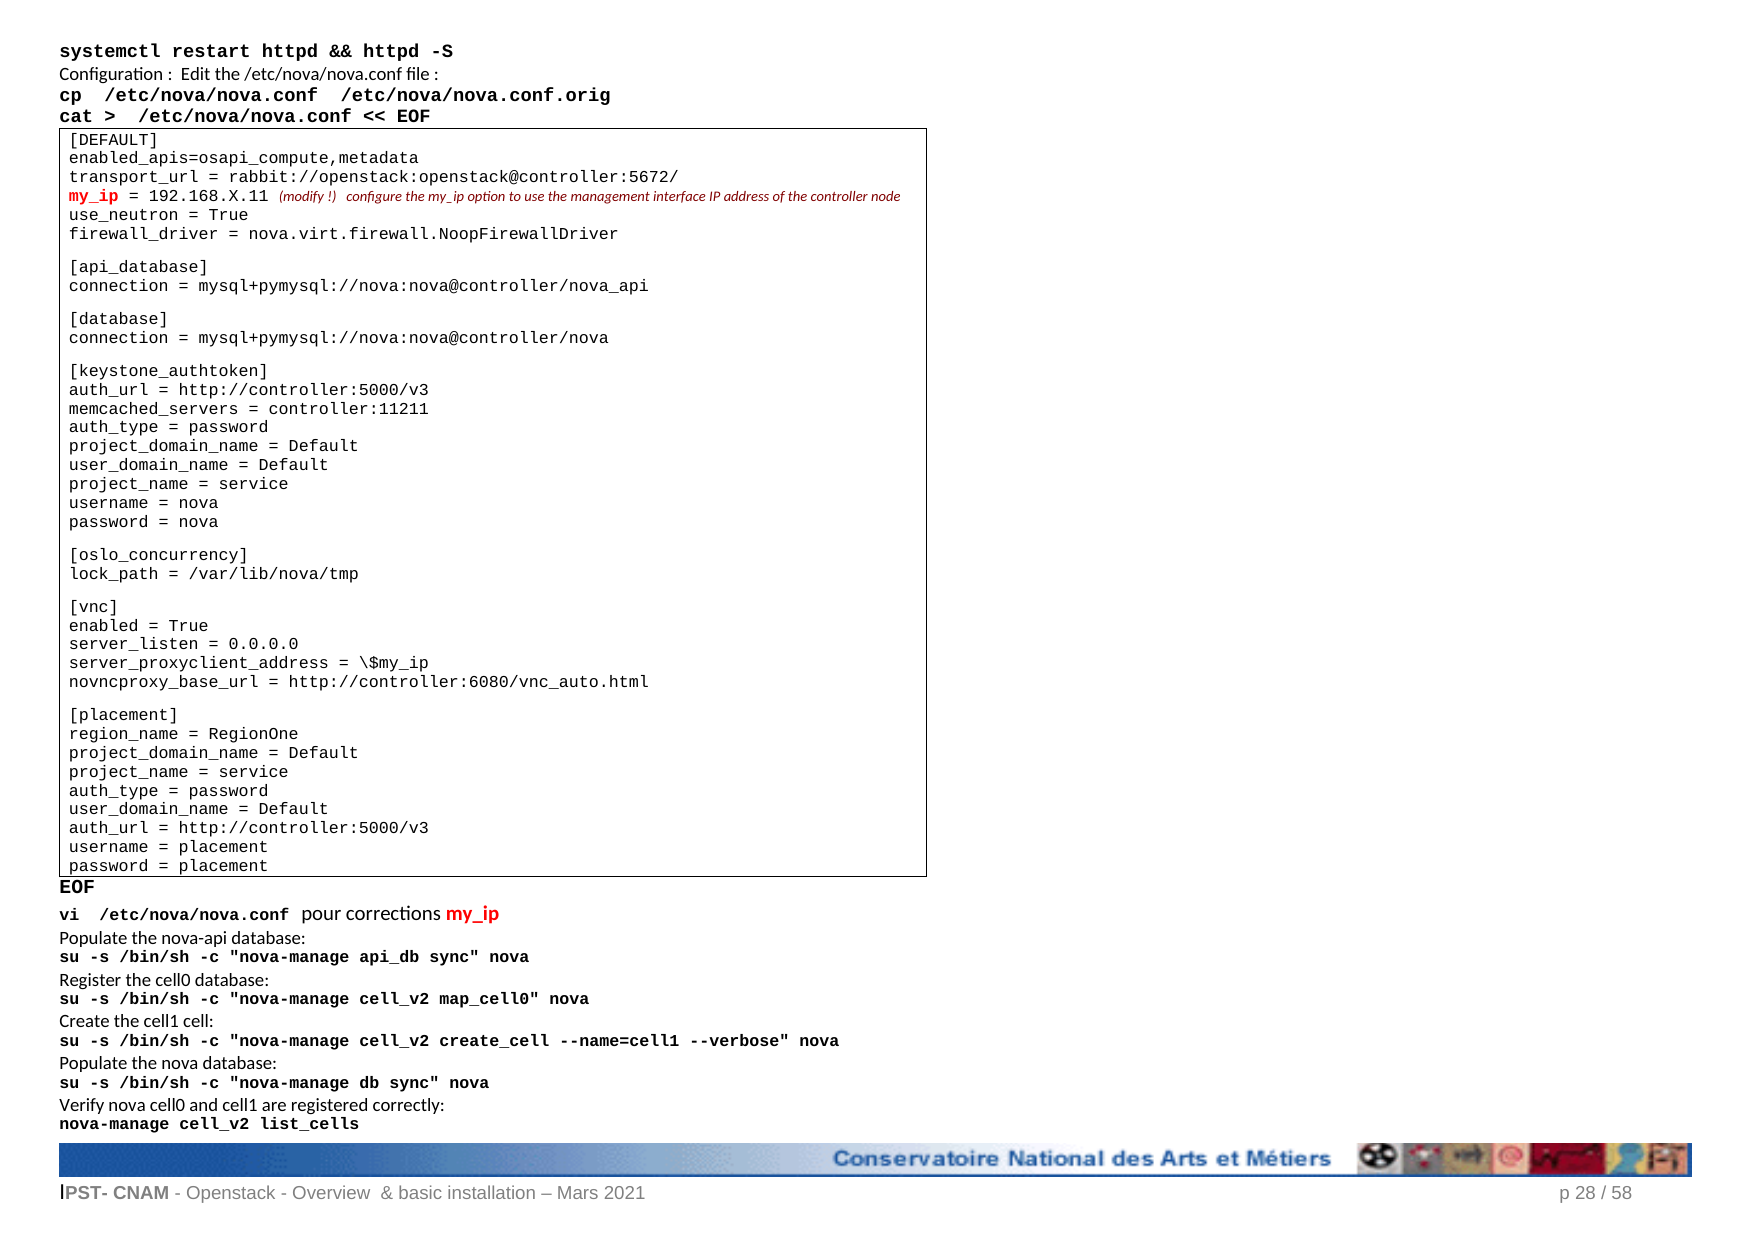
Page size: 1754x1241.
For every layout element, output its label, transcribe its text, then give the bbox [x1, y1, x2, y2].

text server_listen = 0.0.0.0 [60, 633, 926, 652]
text project_domain_name = Default [60, 741, 926, 760]
text project_name = service [60, 760, 926, 779]
text Register the cell0 database: [59, 968, 1695, 991]
text vi /etc/nova/nova.conf pour corrections my_ip [59, 900, 1695, 926]
text Verify nova cell0 and cell1 are registered correctly: [59, 1093, 1695, 1116]
text auth_url = http://controller:5000/v3 [60, 378, 926, 397]
text project_domain_name = Default [60, 435, 926, 454]
text auth_url = http://controller:5000/v3 [60, 817, 926, 836]
text server_proxyclient_address = \$my_ip [60, 652, 926, 671]
text username = nova [60, 491, 926, 510]
text EOF [59, 877, 1695, 900]
text su -s /bin/sh -c "nova-manage db sync" nova [59, 1074, 1695, 1093]
text password = placement [60, 854, 926, 876]
text my_ip = 192.168.X.11 (modify !) configure the my_ip option to use the management interface IP address of the controller node [60, 184, 926, 204]
text [database] [60, 307, 926, 326]
text Configuration : Edit the /etc/nova/nova.conf file : [59, 63, 1695, 86]
text auth_type = password [60, 416, 926, 435]
text transport_url = rabbit://openstack:openstack@controller:5672/ [60, 166, 926, 184]
text Create the cell1 cell: [59, 1009, 1695, 1032]
text region_name = RegionOne [60, 722, 926, 741]
text username = placement [60, 836, 926, 854]
text [api_database] [60, 256, 926, 274]
text lock_path = /var/lib/nova/tmp [60, 562, 926, 584]
text enabled_apis=osapi_compute,metadata [60, 147, 926, 166]
text novncproxy_base_url = http://controller:6080/vnc_auto.html [60, 671, 926, 692]
text cp /etc/nova/nova.conf /etc/nova/nova.conf.orig [59, 86, 1695, 107]
text systemctl restart httpd && httpd -S [59, 41, 1695, 63]
text su -s /bin/sh -c "nova-manage cell_v2 map_cell0" nova [59, 991, 1695, 1009]
text [keystone_authtoken] [60, 359, 926, 378]
text enabled = True [60, 614, 926, 633]
text Populate the nova-api database: [59, 926, 1695, 949]
text [placement] [60, 703, 926, 722]
text nova-manage cell_v2 list_cells [59, 1116, 1695, 1135]
text connection = mysql+pymysql://nova:nova@controller/nova_api [60, 274, 926, 296]
text auth_type = password [60, 779, 926, 798]
text user_domain_name = Default [60, 798, 926, 817]
text cat > /etc/nova/nova.conf << EOF [59, 107, 1695, 128]
text [oslo_concurrency] [60, 543, 926, 562]
text firewall_driver = nova.virt.firewall.NoopFirewallDriver [60, 223, 926, 244]
text su -s /bin/sh -c "nova-manage cell_v2 create_cell --name=cell1 --verbose" nova [59, 1032, 1695, 1051]
text su -s /bin/sh -c "nova-manage api_db sync" nova [59, 949, 1695, 968]
text [vnc] [60, 595, 926, 614]
text password = nova [60, 510, 926, 532]
text connection = mysql+pymysql://nova:nova@controller/nova [60, 326, 926, 348]
text project_name = service [60, 472, 926, 491]
text [DEFAULT] [60, 129, 926, 147]
text use_neutron = True [60, 204, 926, 223]
text memcached_servers = controller:11211 [60, 397, 926, 416]
text Populate the nova database: [59, 1051, 1695, 1074]
text user_domain_name = Default [60, 454, 926, 472]
